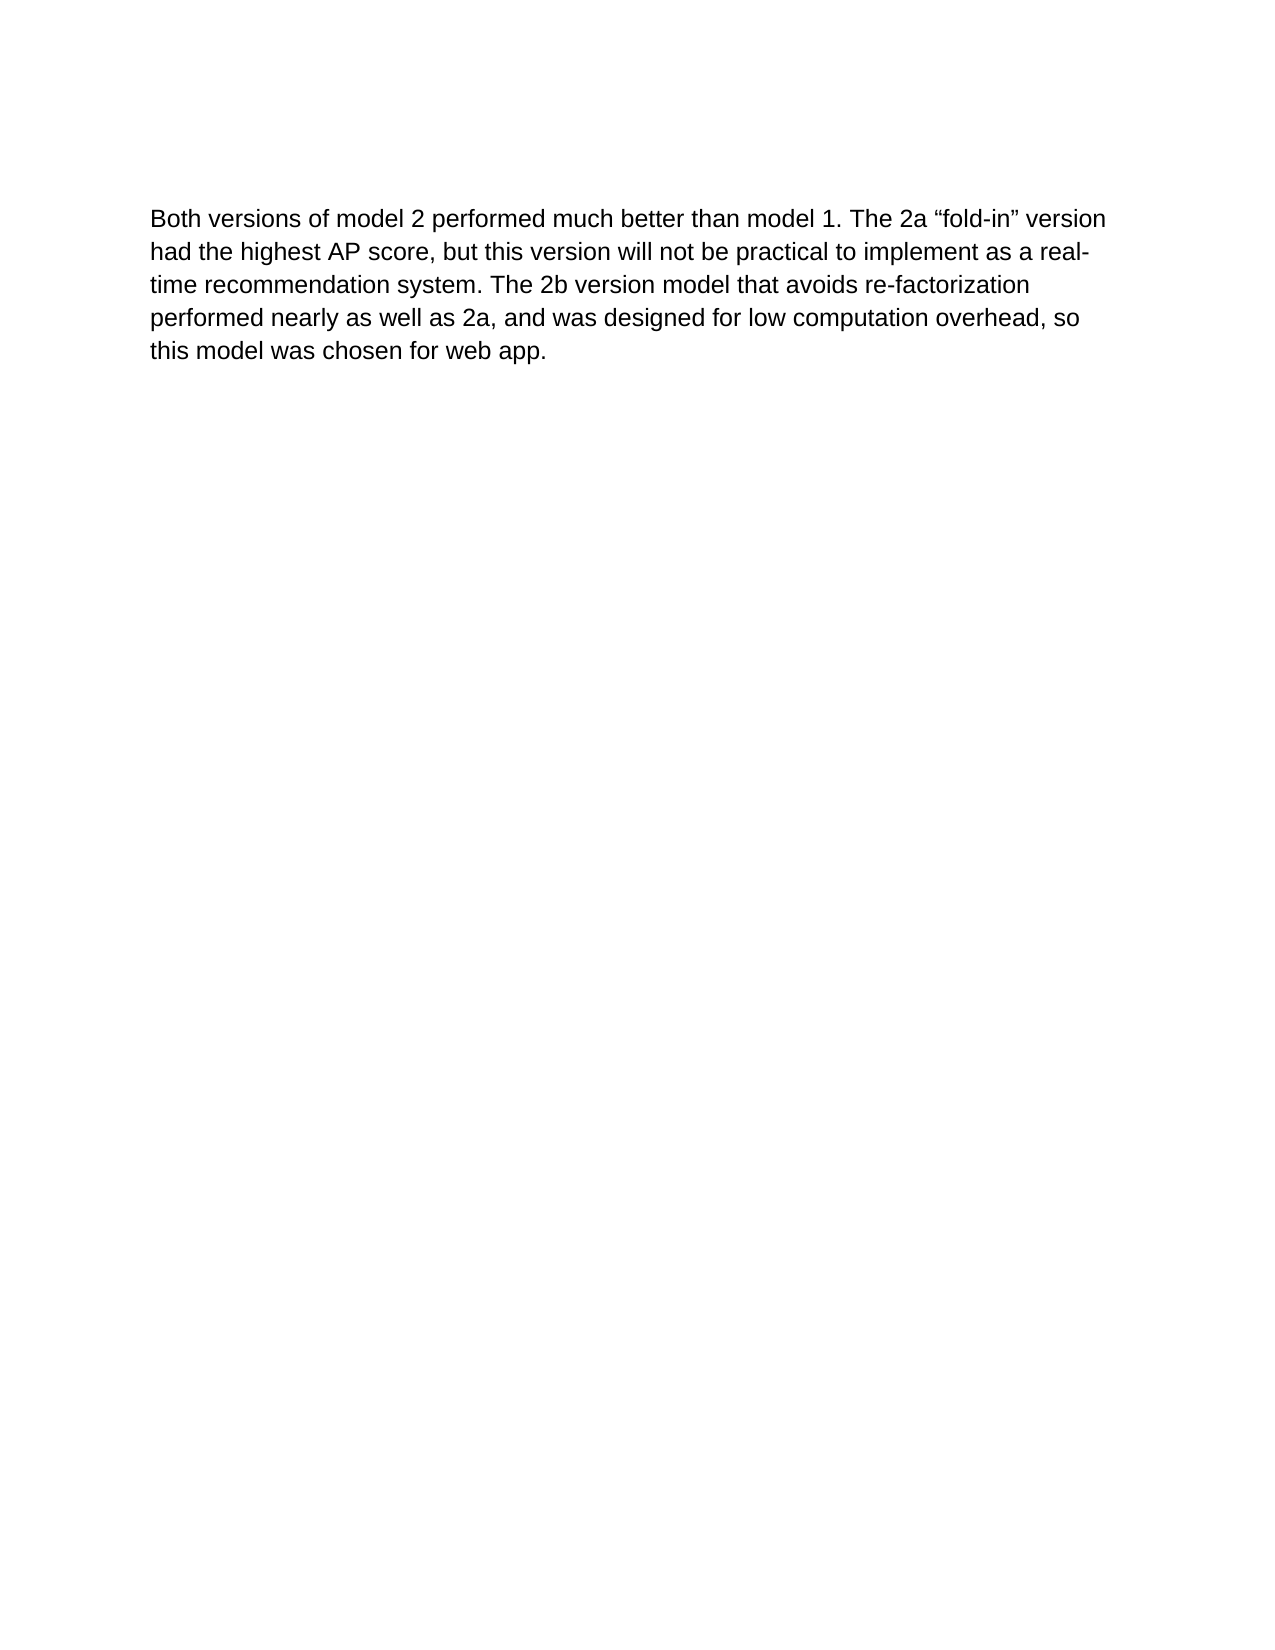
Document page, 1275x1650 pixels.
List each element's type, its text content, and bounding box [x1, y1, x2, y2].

text Both versions of model 2 performed much better than model 1. The 2a “fold-in” version had the highest AP score, but this version will not be practical to implement as a real-time recommendation system. The 2b version model that avoids re-factorization performed nearly as well as 2a, and was designed for low computation overhead, so this model was chosen for web app. [150, 204, 1125, 364]
